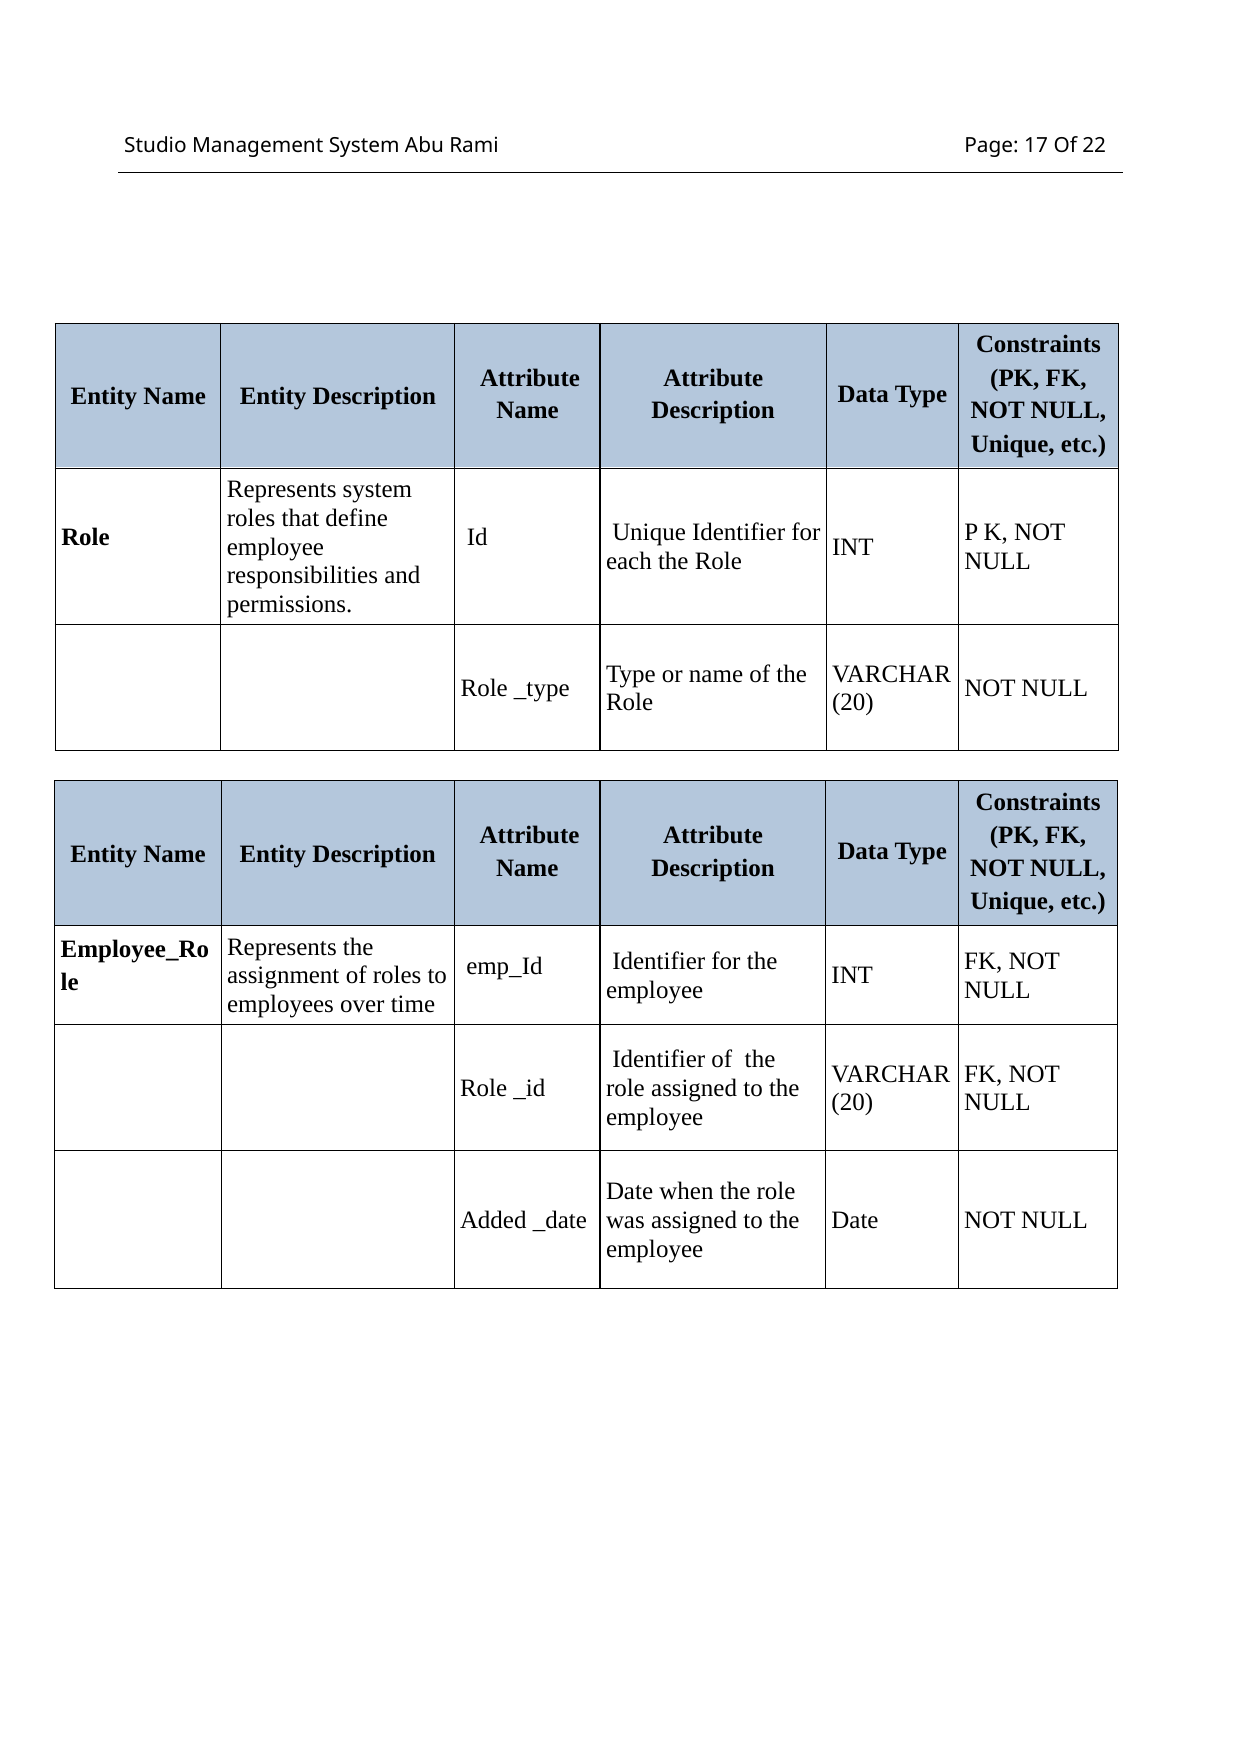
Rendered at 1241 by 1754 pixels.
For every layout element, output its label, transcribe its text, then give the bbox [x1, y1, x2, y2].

table_cell emp_Id [455, 926, 599, 1023]
table_cell P K, NOT NULL [959, 469, 1118, 624]
table_cell [56, 625, 220, 750]
table_cell Type or name of the Role [601, 625, 826, 750]
table_header Constraints (PK, FK, NOT NULL, Unique, etc.) [959, 324, 1118, 467]
table_cell INT [827, 469, 958, 624]
table_cell Date when the role was assigned to the employee [601, 1151, 825, 1287]
table_cell [222, 1151, 454, 1287]
table_cell Identifier for the employee [601, 926, 825, 1023]
table_cell Employee_Role [55, 926, 221, 1023]
table_cell Added _date [455, 1151, 599, 1287]
table_header Data Type [827, 324, 958, 467]
table_cell FK, NOT NULL [959, 926, 1117, 1023]
table_cell [222, 1025, 454, 1150]
table_cell Represents the assignment of roles to employees over time [222, 926, 454, 1023]
table_cell NOT NULL [959, 625, 1118, 750]
table_cell Represents system roles that define employee responsibilities and permissions. [221, 469, 454, 624]
table_cell [55, 1025, 221, 1150]
table_header Attribute Description [601, 781, 825, 925]
table_cell Identifier of the role assigned to the employee [601, 1025, 825, 1150]
table_header Attribute Name [455, 324, 599, 467]
table_cell VARCHAR(20) [826, 1025, 958, 1150]
table_header Attribute Name [455, 781, 599, 925]
table_cell Role _type [455, 625, 599, 750]
table_cell INT [826, 926, 958, 1023]
table_header Entity Name [55, 781, 221, 925]
table_cell Id [455, 469, 599, 624]
table_cell Role _id [455, 1025, 599, 1150]
table_header Data Type [826, 781, 958, 925]
table_cell Unique Identifier for each the Role [601, 469, 826, 624]
table_cell [221, 625, 454, 750]
table_cell [55, 1151, 221, 1287]
table_cell FK, NOT NULL [959, 1025, 1117, 1150]
table_header Entity Description [222, 781, 454, 925]
table_header Entity Description [221, 324, 454, 467]
table_header Attribute Description [601, 324, 826, 467]
table_cell NOT NULL [959, 1151, 1117, 1287]
table_cell Role [56, 469, 220, 624]
table_cell Date [826, 1151, 958, 1287]
table_header Entity Name [56, 324, 220, 467]
table_header Constraints (PK, FK, NOT NULL, Unique, etc.) [959, 781, 1117, 925]
table_cell VARCHAR(20) [827, 625, 958, 750]
